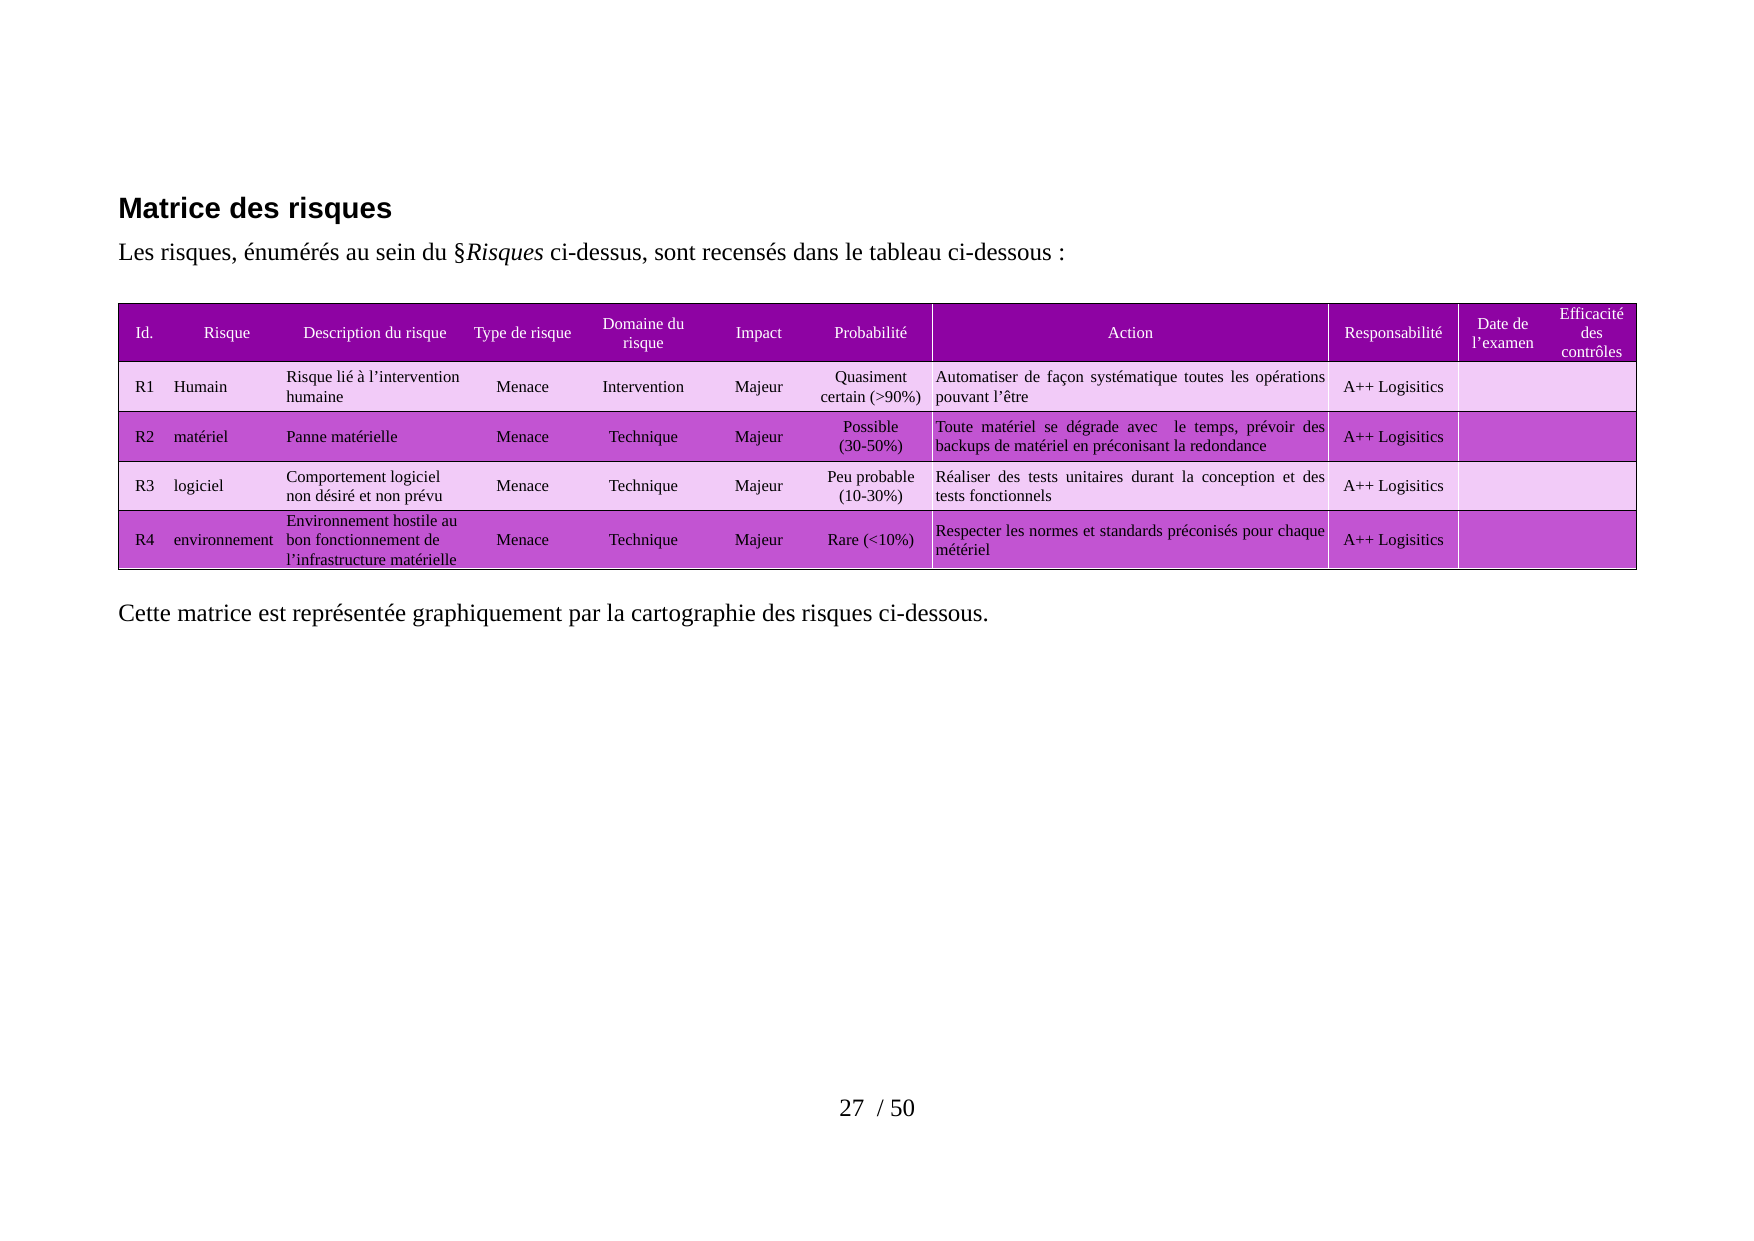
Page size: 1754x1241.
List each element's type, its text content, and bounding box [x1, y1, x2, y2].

table_header Responsabilité [1329, 304, 1458, 361]
table_cell environnement [171, 511, 283, 568]
table_cell Automatiser de façon systématique toutes les opérations pouvant l’être [933, 362, 1328, 411]
text Cette matrice est représentée graphiquement par la cartographie des risques ci-dessous. [118, 598, 1636, 627]
table_cell [1547, 412, 1636, 461]
table_cell R2 [119, 412, 171, 461]
table_cell Technique [578, 462, 708, 510]
table_header Impact [708, 304, 809, 361]
table_cell Majeur [708, 362, 809, 411]
table_cell Technique [578, 412, 708, 461]
table_cell Majeur [708, 511, 809, 568]
table_header Description du risque [283, 304, 467, 361]
table_cell A++ Logisitics [1329, 362, 1458, 411]
table_cell R3 [119, 462, 171, 510]
table_cell [1547, 511, 1636, 568]
table_header Action [933, 304, 1328, 361]
table_cell Toute matériel se dégrade avec le temps, prévoir des backups de matériel en préconisant la redondance [933, 412, 1328, 461]
text Les risques, énumérés au sein du §Risques ci-dessus, sont recensés dans le tableau ci-dessous : [118, 237, 1636, 266]
table_cell Majeur [708, 462, 809, 510]
table_cell Intervention [578, 362, 708, 411]
table_header Probabilité [809, 304, 932, 361]
table_cell Menace [467, 412, 578, 461]
table_cell Rare (<10%) [809, 511, 932, 568]
table_cell [1547, 462, 1636, 510]
table_cell Comportement logiciel non désiré et non prévu [283, 462, 467, 510]
table_cell Menace [467, 462, 578, 510]
table_cell Menace [467, 362, 578, 411]
table_cell Environnement hostile au bon fonctionnement de l’infrastructure matérielle [283, 511, 467, 568]
table_cell Possible (30-50%) [809, 412, 932, 461]
table_cell A++ Logisitics [1329, 412, 1458, 461]
table_cell Majeur [708, 412, 809, 461]
table_header Type de risque [467, 304, 578, 361]
table_cell Menace [467, 511, 578, 568]
table_cell [1547, 362, 1636, 411]
table_header Efficacité des contrôles [1547, 304, 1636, 361]
table_cell Peu probable (10-30%) [809, 462, 932, 510]
table_cell Quasiment certain (>90%) [809, 362, 932, 411]
table_cell Humain [171, 362, 283, 411]
table_cell A++ Logisitics [1329, 511, 1458, 568]
table_header Domaine du risque [578, 304, 708, 361]
table_cell Risque lié à l’intervention humaine [283, 362, 467, 411]
table_cell R4 [119, 511, 171, 568]
table_cell Technique [578, 511, 708, 568]
table_cell Panne matérielle [283, 412, 467, 461]
table_cell [1459, 462, 1547, 510]
table_header Id. [119, 304, 171, 361]
table_cell logiciel [171, 462, 283, 510]
subtitle Matrice des risques [118, 191, 1636, 225]
table_cell [1459, 362, 1547, 411]
table_cell [1459, 412, 1547, 461]
table_cell Respecter les normes et standards préconisés pour chaque métériel [933, 511, 1328, 568]
table_cell A++ Logisitics [1329, 462, 1458, 510]
table_header Risque [171, 304, 283, 361]
table_cell R1 [119, 362, 171, 411]
table_cell Réaliser des tests unitaires durant la conception et des tests fonctionnels [933, 462, 1328, 510]
table_cell matériel [171, 412, 283, 461]
table_cell [1459, 511, 1547, 568]
table_header Date de l’examen [1459, 304, 1547, 361]
